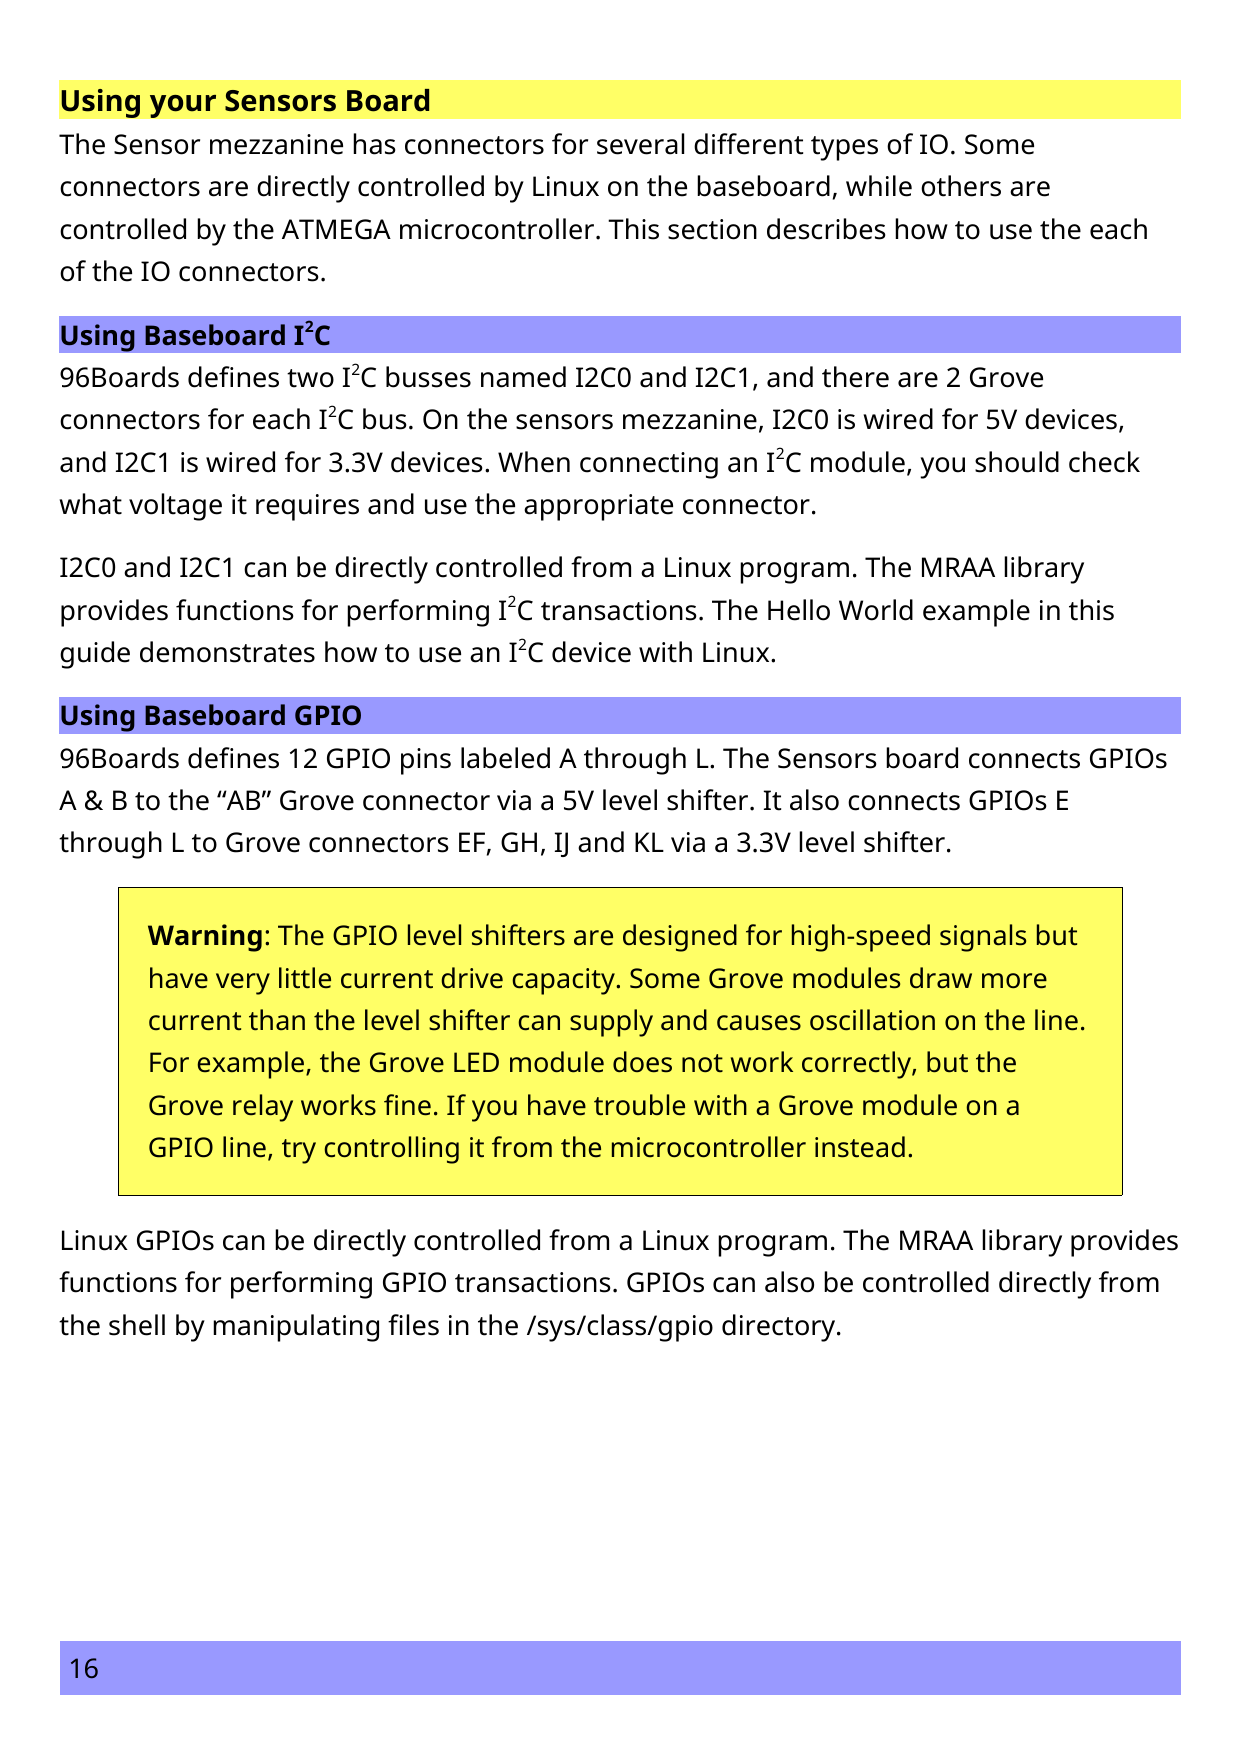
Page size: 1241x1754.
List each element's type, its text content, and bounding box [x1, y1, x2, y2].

subtitle Using your Sensors Board [59, 80, 1181, 119]
text 96Boards defines two I2C busses named I2C0 and I2C1, and there are 2 Grove connectors for each I2C bus. On the sensors mezzanine, I2C0 is wired for 5V devices, and I2C1 is wired for 3.3V devices. When connecting an I2C module, you should check what voltage it requires and use the appropriate connector. [59, 358, 1181, 522]
text 96Boards defines 12 GPIO pins labeled A through L. The Sensors board connects GPIOs A & B to the “AB” Grove connector via a 5V level shifter. It also connects GPIOs E through L to Grove connectors EF, GH, IJ and KL via a 3.3V level shifter. [59, 739, 1181, 861]
text I2C0 and I2C1 can be directly controlled from a Linux program. The MRAA library provides functions for performing I2C transactions. The Hello World example in this guide demonstrates how to use an I2C device with Linux. [59, 549, 1181, 670]
text Linux GPIOs can be directly controlled from a Linux program. The MRAA library provides functions for performing GPIO transactions. GPIOs can also be controlled directly from the shell by manipulating files in the /sys/class/gpio directory. [59, 1222, 1181, 1343]
subtitle Using Baseboard I2C [59, 316, 1181, 353]
text Warning: The GPIO level shifters are designed for high-speed signals but have very little current drive capacity. Some Grove modules draw more current than the level shifter can supply and causes oscillation on the line. For example, the Grove LED module does not work correctly, but the Grove relay works fine. If you have trouble with a Grove module on a GPIO line, try controlling it from the microcontroller instead. [119, 888, 1122, 1195]
text The Sensor mezzanine has connectors for several different types of IO. Some connectors are directly controlled by Linux on the baseboard, while others are controlled by the ATMEGA microcontroller. This section describes how to use the each of the IO connectors. [59, 126, 1181, 289]
subtitle Using Baseboard GPIO [59, 697, 1181, 734]
